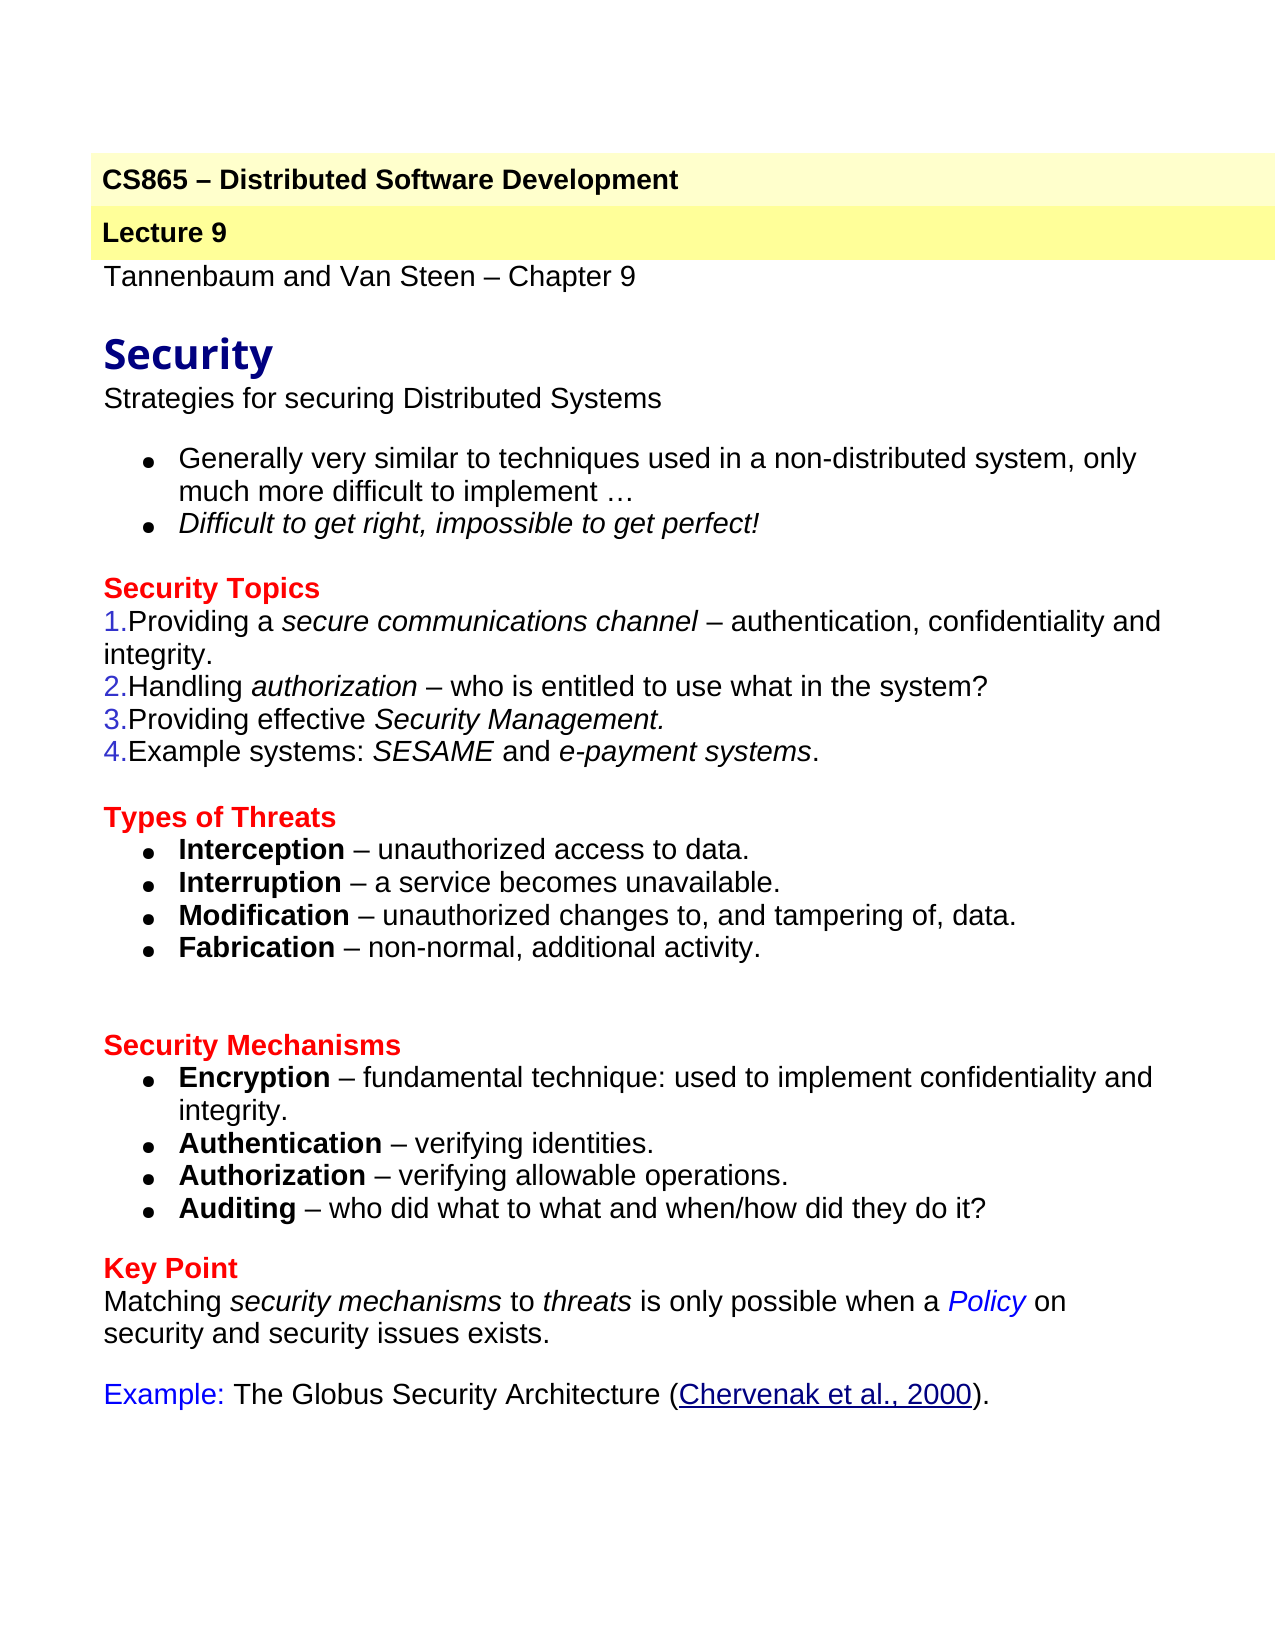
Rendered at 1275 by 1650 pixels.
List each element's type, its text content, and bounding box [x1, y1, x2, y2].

list Modification – unauthorized changes to, and tampering of, data. [141, 898, 1172, 931]
table_cell Lecture 9 [91, 206, 1275, 260]
list Auditing – who did what to what and when/how did they do it? [141, 1192, 1172, 1224]
text Example: The Globus Security Architecture (Chervenak et al., 2000). [103, 1378, 1172, 1410]
list Difficult to get right, impossible to get perfect! [141, 507, 1172, 540]
text 3.Providing effective Security Management. [103, 703, 1172, 735]
list Interception – unauthorized access to data. [141, 833, 1172, 866]
text Types of Threats [103, 801, 1172, 833]
list Authentication – verifying identities. [141, 1127, 1172, 1159]
text Security [103, 325, 1172, 382]
list Encryption – fundamental technique: used to implement confidentiality and integrity. [141, 1061, 1172, 1127]
list Generally very similar to techniques used in a non-distributed system, only much more difficult to implement … [141, 442, 1172, 507]
list Authorization – verifying allowable operations. [141, 1159, 1172, 1192]
text Security Topics [103, 572, 1172, 605]
text Key Point [103, 1252, 1172, 1285]
text Strategies for securing Distributed Systems [103, 382, 1172, 414]
text 2.Handling authorization – who is entitled to use what in the system? [103, 670, 1172, 703]
text Tannenbaum and Van Steen – Chapter 9 [103, 260, 1172, 292]
text 1.Providing a secure communications channel – authentication, confidentiality and integrity. [103, 605, 1172, 670]
text Security Mechanisms [103, 1029, 1172, 1061]
table_header CS865 – Distributed Software Development [91, 153, 1275, 206]
list Interruption – a service becomes unavailable. [141, 866, 1172, 898]
list Fabrication – non-normal, additional activity. [141, 931, 1172, 964]
text Matching security mechanisms to threats is only possible when a Policy on security and security issues exists. [103, 1285, 1172, 1350]
text 4.Example systems: SESAME and e-payment systems. [103, 735, 1172, 768]
